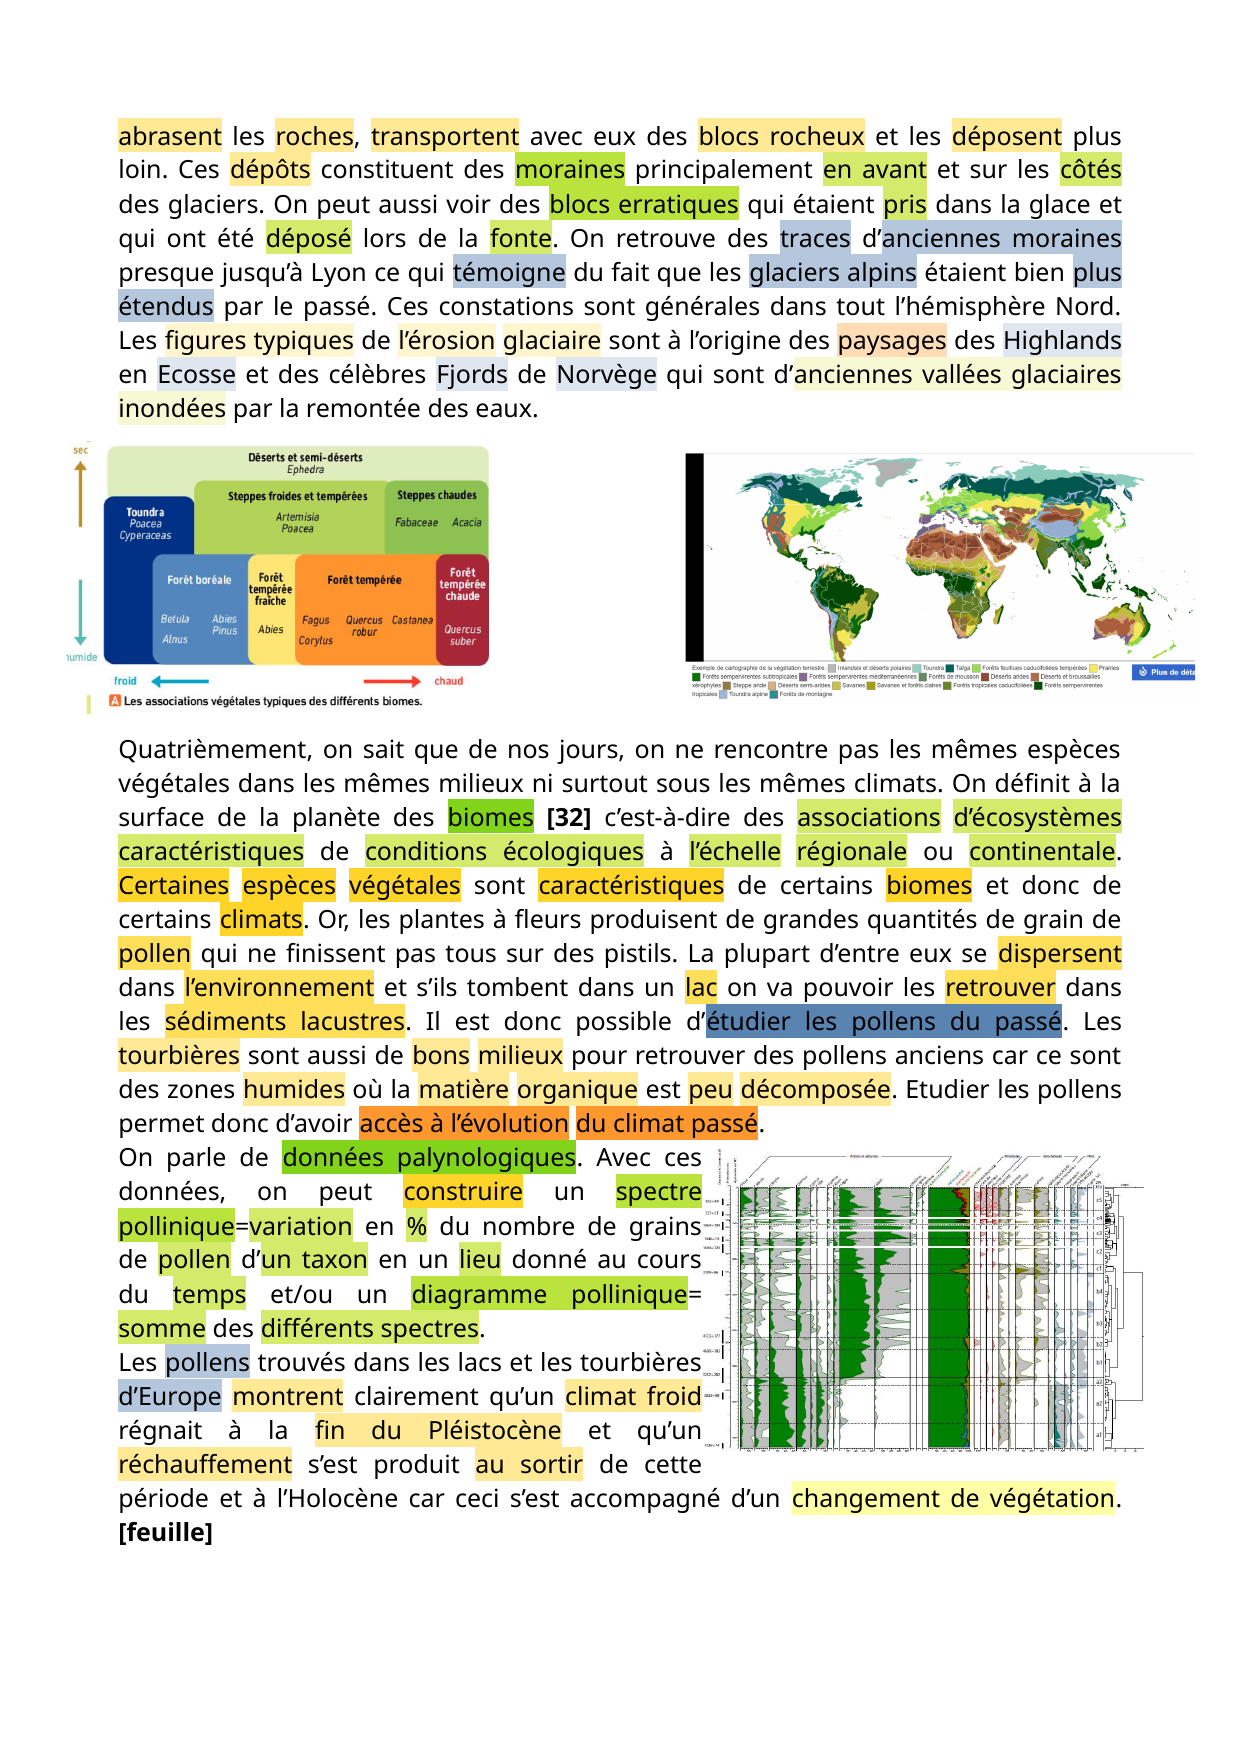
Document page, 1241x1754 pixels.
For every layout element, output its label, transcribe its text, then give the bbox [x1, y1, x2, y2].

text abrasent les roches, transportent avec eux des blocs rocheux et les déposent plus loin. Ces dépôts constituent des moraines principalement en avant et sur les côtés des glaciers. On peut aussi voir des blocs erratiques qui étaient pris dans la glace et qui ont été déposé lors de la fonte. On retrouve des traces d’anciennes moraines presque jusqu’à Lyon ce qui témoigne du fait que les glaciers alpins étaient bien plus étendus par le passé. Ces constations sont générales dans tout l’hémisphère Nord. Les figures typiques de l’érosion glaciaire sont à l’origine des paysages des Highlands en Ecosse et des célèbres Fjords de Norvège qui sont d’anciennes vallées glaciaires inondées par la remontée des eaux. [118, 118, 1122, 425]
picture [702, 1149, 1144, 1452]
text On parle de données palynologiques. Avec ces données, on peut construire un spectre pollinique=variation en % du nombre de grains de pollen d’un taxon en un lieu donné au cours du temps et/ou un diagramme pollinique= somme des différents spectres. [118, 1140, 1122, 1344]
text Quatrièmement, on sait que de nos jours, on ne rencontre pas les mêmes espèces végétales dans les mêmes milieux ni surtout sous les mêmes climats. On définit à la surface de la planète des biomes [32] c’est-à-dire des associations d’écosystèmes caractéristiques de conditions écologiques à l’échelle régionale ou continentale. Certaines espèces végétales sont caractéristiques de certains biomes et donc de certains climats. Or, les plantes à fleurs produisent de grandes quantités de grain de pollen qui ne finissent pas tous sur des pistils. La plupart d’entre eux se dispersent dans l’environnement et s’ils tombent dans un lac on va pouvoir les retrouver dans les sédiments lacustres. Il est donc possible d’étudier les pollens du passé. Les tourbières sont aussi de bons milieux pour retrouver des pollens anciens car ce sont des zones humides où la matière organique est peu décomposée. Etudier les pollens permet donc d’avoir accès à l’évolution du climat passé. [118, 459, 1122, 1140]
picture [685, 453, 1196, 705]
picture [66, 441, 496, 714]
text Les pollens trouvés dans les lacs et les tourbières d’Europe montrent clairement qu’un climat froid régnait à la fin du Pléistocène et qu’un réchauffement s’est produit au sortir de cette période et à l’Holocène car ceci s’est accompagné d’un changement de végétation. [feuille] [118, 1344, 1122, 1549]
